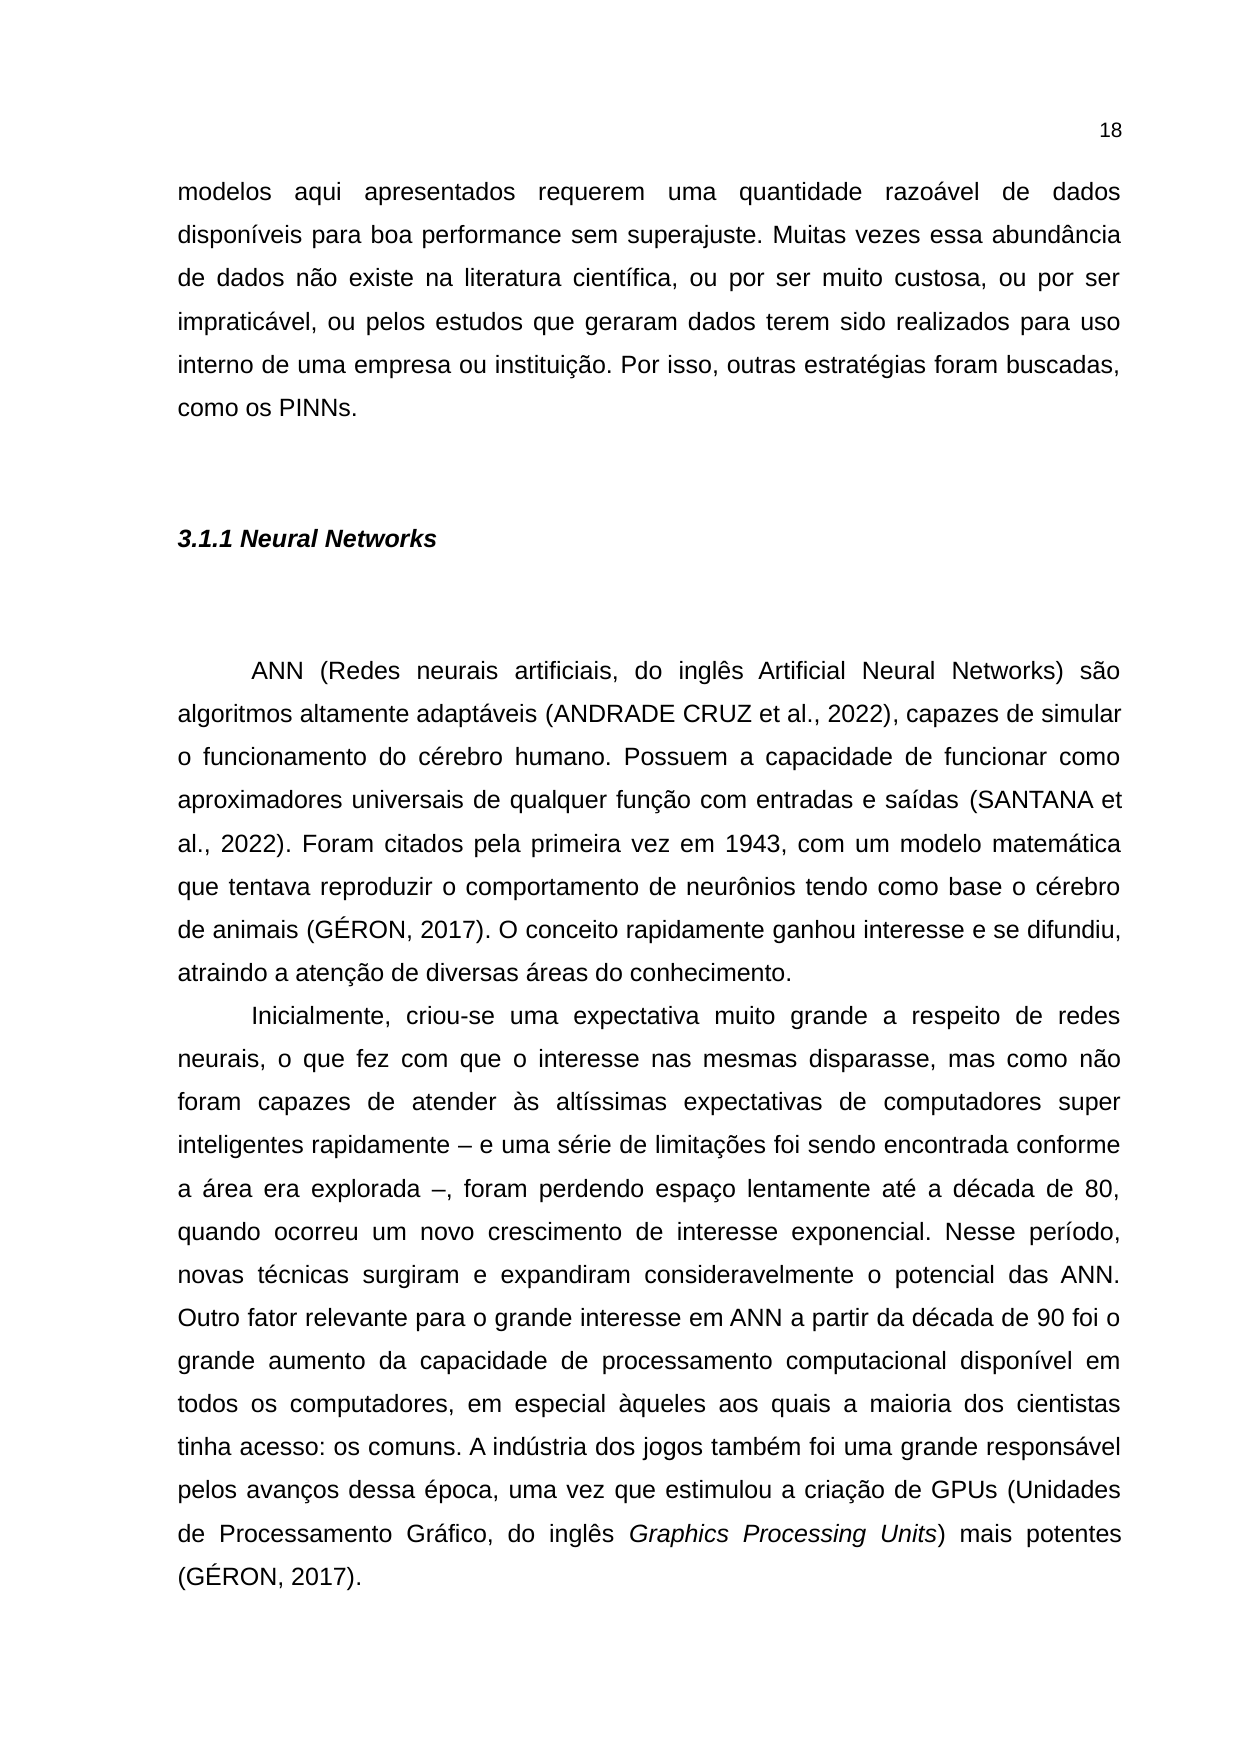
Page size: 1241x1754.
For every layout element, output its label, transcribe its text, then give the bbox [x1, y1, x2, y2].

text ANN (Redes neurais artificiais, do inglês Artificial Neural Networks) são algoritmos altamente adaptáveis (ANDRADE CRUZ et al., 2022), capazes de simular o funcionamento do cérebro humano. Possuem a capacidade de funcionar como aproximadores universais de qualquer função com entradas e saídas (SANTANA et al., 2022). Foram citados pela primeira vez em 1943, com um modelo matemática que tentava reproduzir o comportamento de neurônios tendo como base o cérebro de animais (GÉRON, 2017). O conceito rapidamente ganhou interesse e se difundiu, atraindo a atenção de diversas áreas do conhecimento. [177, 656, 1122, 987]
subtitle Neural Networks [177, 524, 1122, 553]
text Inicialmente, criou-se uma expectativa muito grande a respeito de redes neurais, o que fez com que o interesse nas mesmas disparasse, mas como não foram capazes de atender às altíssimas expectativas de computadores super inteligentes rapidamente – e uma série de limitações foi sendo encontrada conforme a área era explorada –, foram perdendo espaço lentamente até a década de 80, quando ocorreu um novo crescimento de interesse exponencial. Nesse período, novas técnicas surgiram e expandiram consideravelmente o potencial das ANN. Outro fator relevante para o grande interesse em ANN a partir da década de 90 foi o grande aumento da capacidade de processamento computacional disponível em todos os computadores, em especial àqueles aos quais a maioria dos cientistas tinha acesso: os comuns. A indústria dos jogos também foi uma grande responsável pelos avanços dessa época, uma vez que estimulou a criação de GPUs (Unidades de Processamento Gráfico, do inglês Graphics Processing Units) mais potentes (GÉRON, 2017). [177, 1001, 1122, 1590]
text modelos aqui apresentados requerem uma quantidade razoável de dados disponíveis para boa performance sem superajuste. Muitas vezes essa abundância de dados não existe na literatura científica, ou por ser muito custosa, ou por ser impraticável, ou pelos estudos que geraram dados terem sido realizados para uso interno de uma empresa ou instituição. Por isso, outras estratégias foram buscadas, como os PINNs. [177, 177, 1122, 421]
